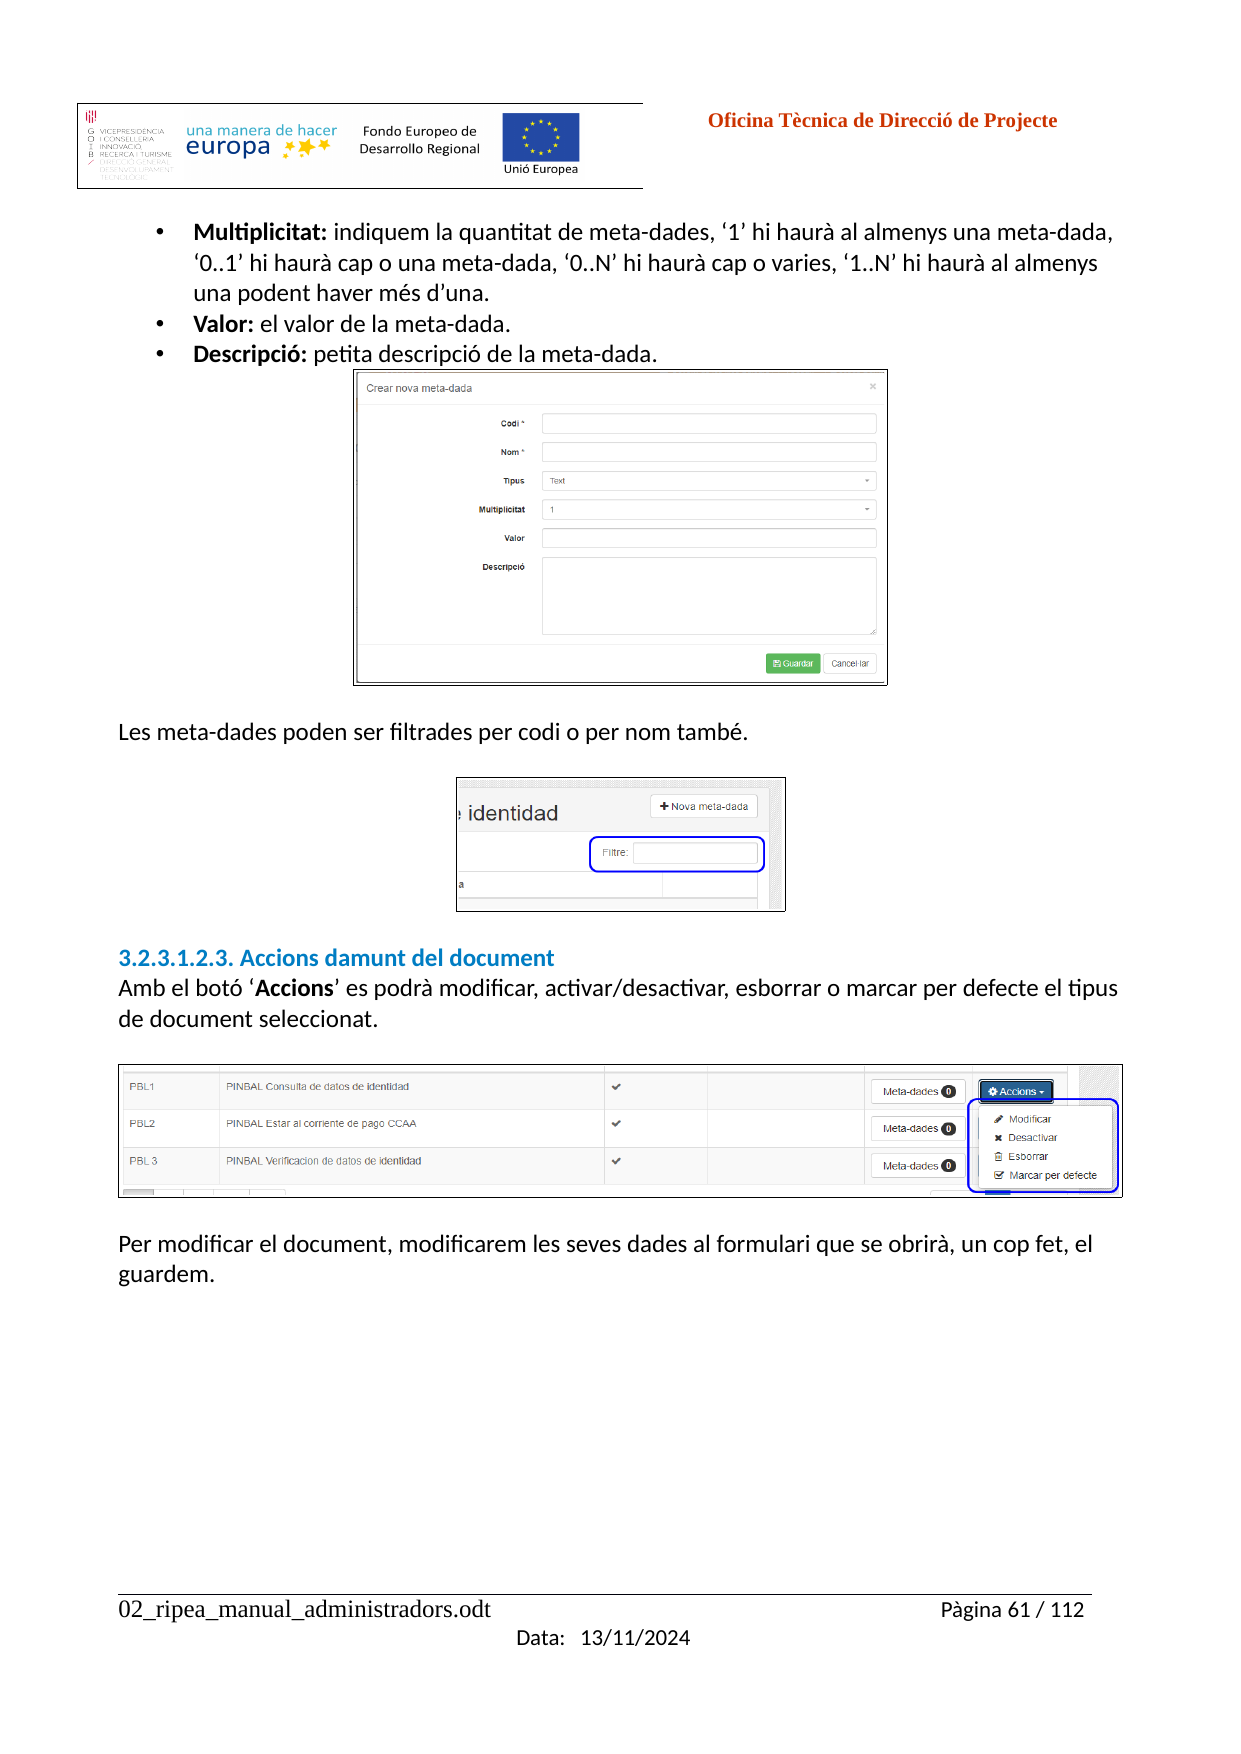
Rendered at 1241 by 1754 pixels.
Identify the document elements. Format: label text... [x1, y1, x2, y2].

picture [356, 372, 885, 683]
subtitle 3.2.3.1.2.3. Accions damunt del document [118, 942, 1122, 972]
list Valor: el valor de la meta-dada. [156, 308, 1122, 338]
text Per modificar el document, modificarem les seves dades al formulari que se obrirà, un cop fet, el guardem. [118, 1228, 1122, 1289]
picture [82, 108, 178, 182]
picture [184, 108, 585, 182]
text Amb el botó ‘Accions’ es podrà modificar, activar/desactivar, esborrar o marcar per defecte el tipus de document seleccionat. [118, 972, 1122, 1033]
picture [458, 780, 782, 909]
picture [121, 1066, 1119, 1195]
list Descripció: petita descripció de la meta-dada. [156, 338, 1122, 369]
text Les meta-dades poden ser filtrades per codi o per nom també. [118, 716, 1122, 746]
list Multiplicitat: indiquem la quantitat de meta-dades, ‘1’ hi haurà al almenys una meta-dada, ‘0..1’ hi haurà cap o una meta-dada, ‘0..N’ hi haurà cap o varies, ‘1..N’ hi haurà al almenys una podent haver més d’una. [156, 216, 1122, 308]
